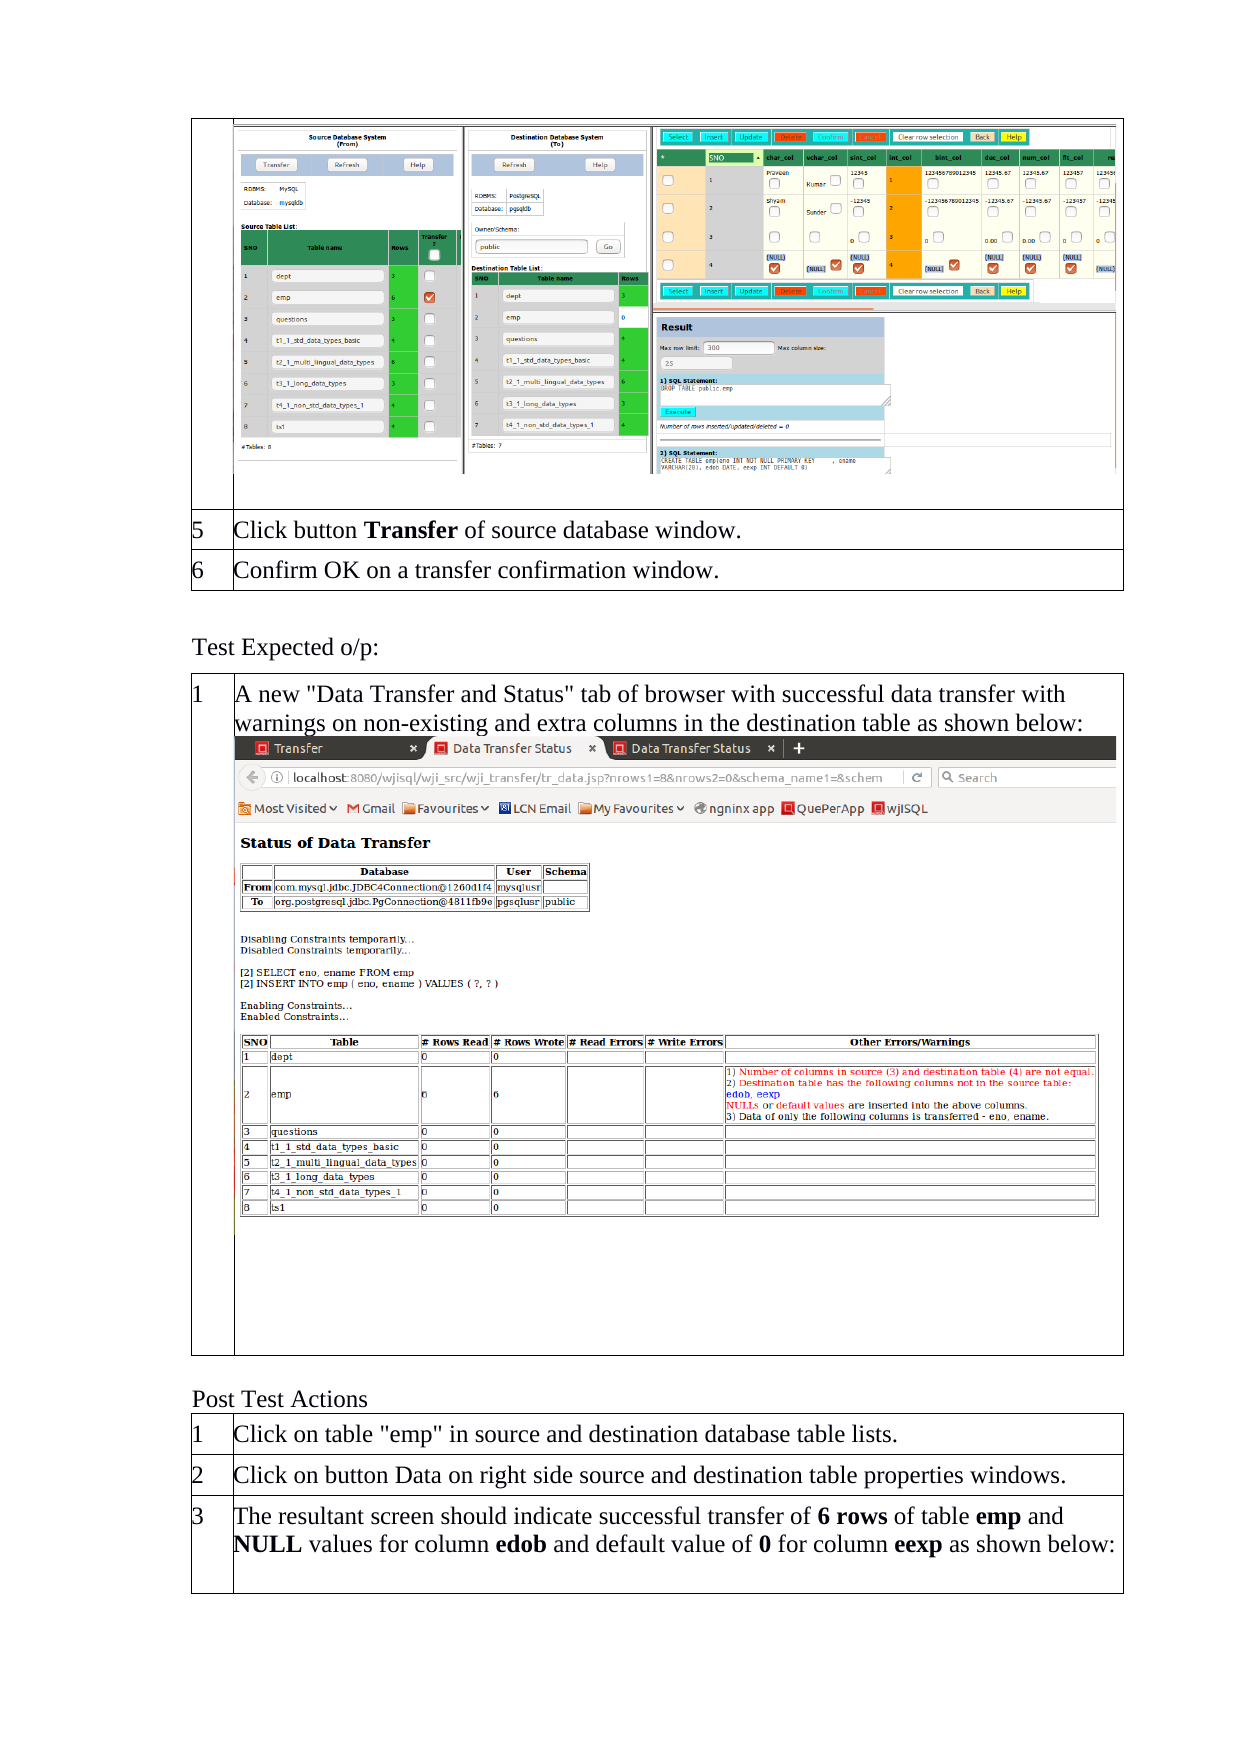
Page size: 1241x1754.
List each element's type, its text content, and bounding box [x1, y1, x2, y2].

table_cell 5 [192, 510, 233, 549]
table_cell 3 [192, 1496, 233, 1593]
picture [232, 124, 1117, 474]
table_header Click on table "emp" in source and destination database table lists. [234, 1414, 1123, 1454]
table_cell Confirm OK on a transfer confirmation window. [234, 550, 1123, 590]
table_header 1 [192, 674, 234, 1355]
table_cell 2 [192, 1455, 233, 1494]
table_cell [234, 119, 1123, 508]
table_cell 6 [192, 550, 233, 590]
table_cell The resultant screen should indicate successful transfer of 6 rows of table emp and NULL values for column edob and default value of 0 for column eexp as shown below: [234, 1496, 1123, 1593]
text Post Test Actions [118, 1384, 1122, 1413]
table_header 1 [192, 1414, 233, 1454]
table_cell Click button Transfer of source database window. [234, 510, 1123, 549]
text Test Expected o/p: [118, 632, 1122, 660]
table_cell Click on button Data on right side source and destination table properties windows. [234, 1455, 1123, 1494]
table_cell [192, 119, 233, 508]
table_header A new "Data Transfer and Status" tab of browser with successful data transfer with warnings on non-existing and extra columns in the destination table as shown below: [235, 674, 1123, 1355]
picture [233, 736, 1117, 1235]
